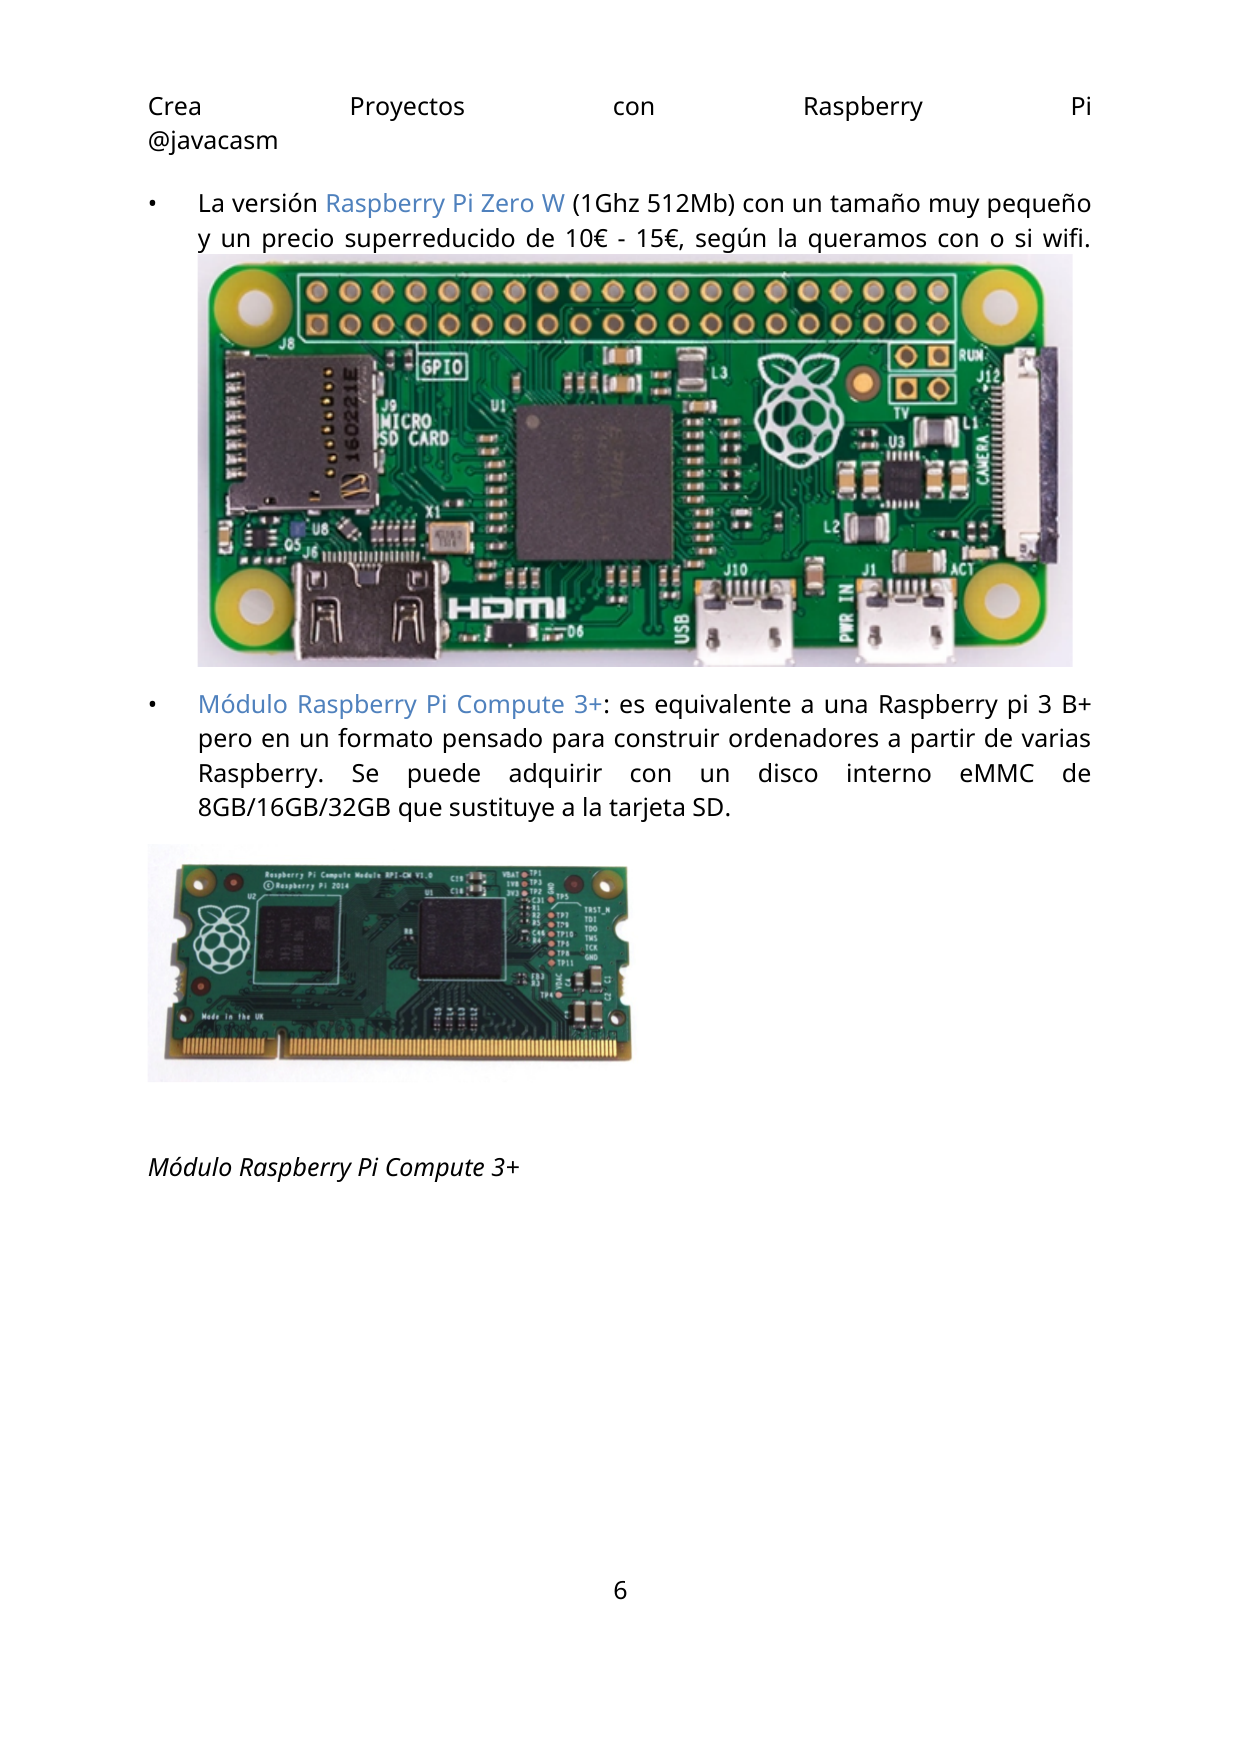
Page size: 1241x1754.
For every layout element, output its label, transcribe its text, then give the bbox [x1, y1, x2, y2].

list Módulo Raspberry Pi Compute 3+: es equivalente a una Raspberry pi 3 B+ pero en un formato pensado para construir ordenadores a partir de varias Raspberry. Se puede adquirir con un disco interno eMMC de 8GB/16GB/32GB que sustituye a la tarjeta SD. [148, 687, 1093, 823]
picture [147, 844, 647, 1083]
text Módulo Raspberry Pi Compute 3+ [148, 1149, 1093, 1184]
list La versión Raspberry Pi Zero W (1Ghz 512Mb) con un tamaño muy pequeño y un precio superreducido de 10€ - 15€, según la queramos con o si wifi. [148, 186, 1093, 666]
picture [197, 254, 1073, 667]
